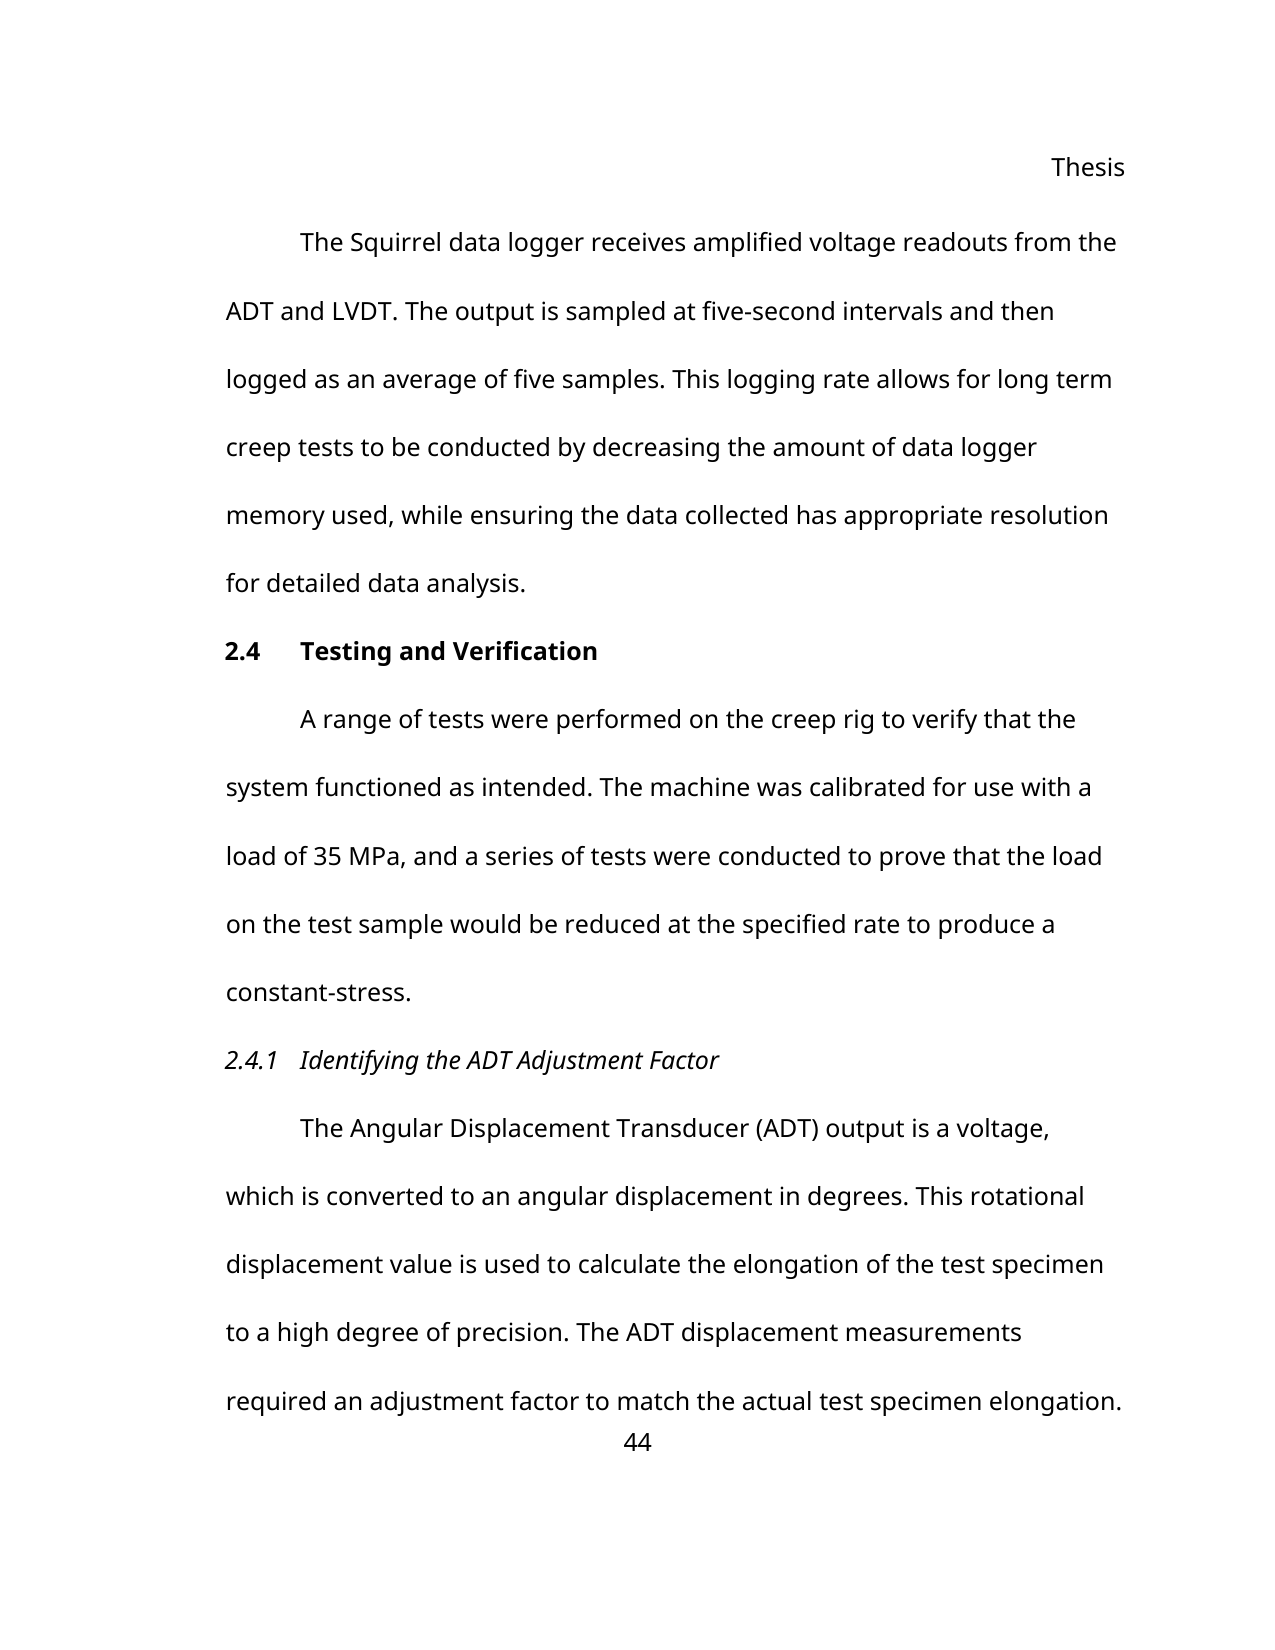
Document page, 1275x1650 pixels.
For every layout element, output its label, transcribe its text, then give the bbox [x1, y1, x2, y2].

text 2.4 Testing and Verification [224, 634, 1125, 668]
text The Angular Displacement Transducer (ADT) output is a voltage, which is converted to an angular displacement in degrees. This rotational displacement value is used to calculate the elongation of the test specimen to a high degree of precision. The ADT displacement measurements required an adjustment factor to match the actual test specimen elongation. [224, 1111, 1125, 1417]
text The Squirrel data logger receives amplified voltage readouts from the ADT and LVDT. The output is sampled at five-second intervals and then logged as an average of five samples. This logging rate allows for long term creep tests to be conducted by decreasing the amount of data logger memory used, while ensuring the data collected has appropriate resolution for detailed data analysis. [224, 225, 1125, 600]
text 2.4.1 Identifying the ADT Adjustment Factor [224, 1042, 1125, 1077]
text A range of tests were performed on the creep rig to verify that the system functioned as intended. The machine was calibrated for use with a load of 35 MPa, and a series of tests were conducted to prove that the load on the test sample would be reduced at the specified rate to produce a constant-stress. [224, 702, 1125, 1008]
